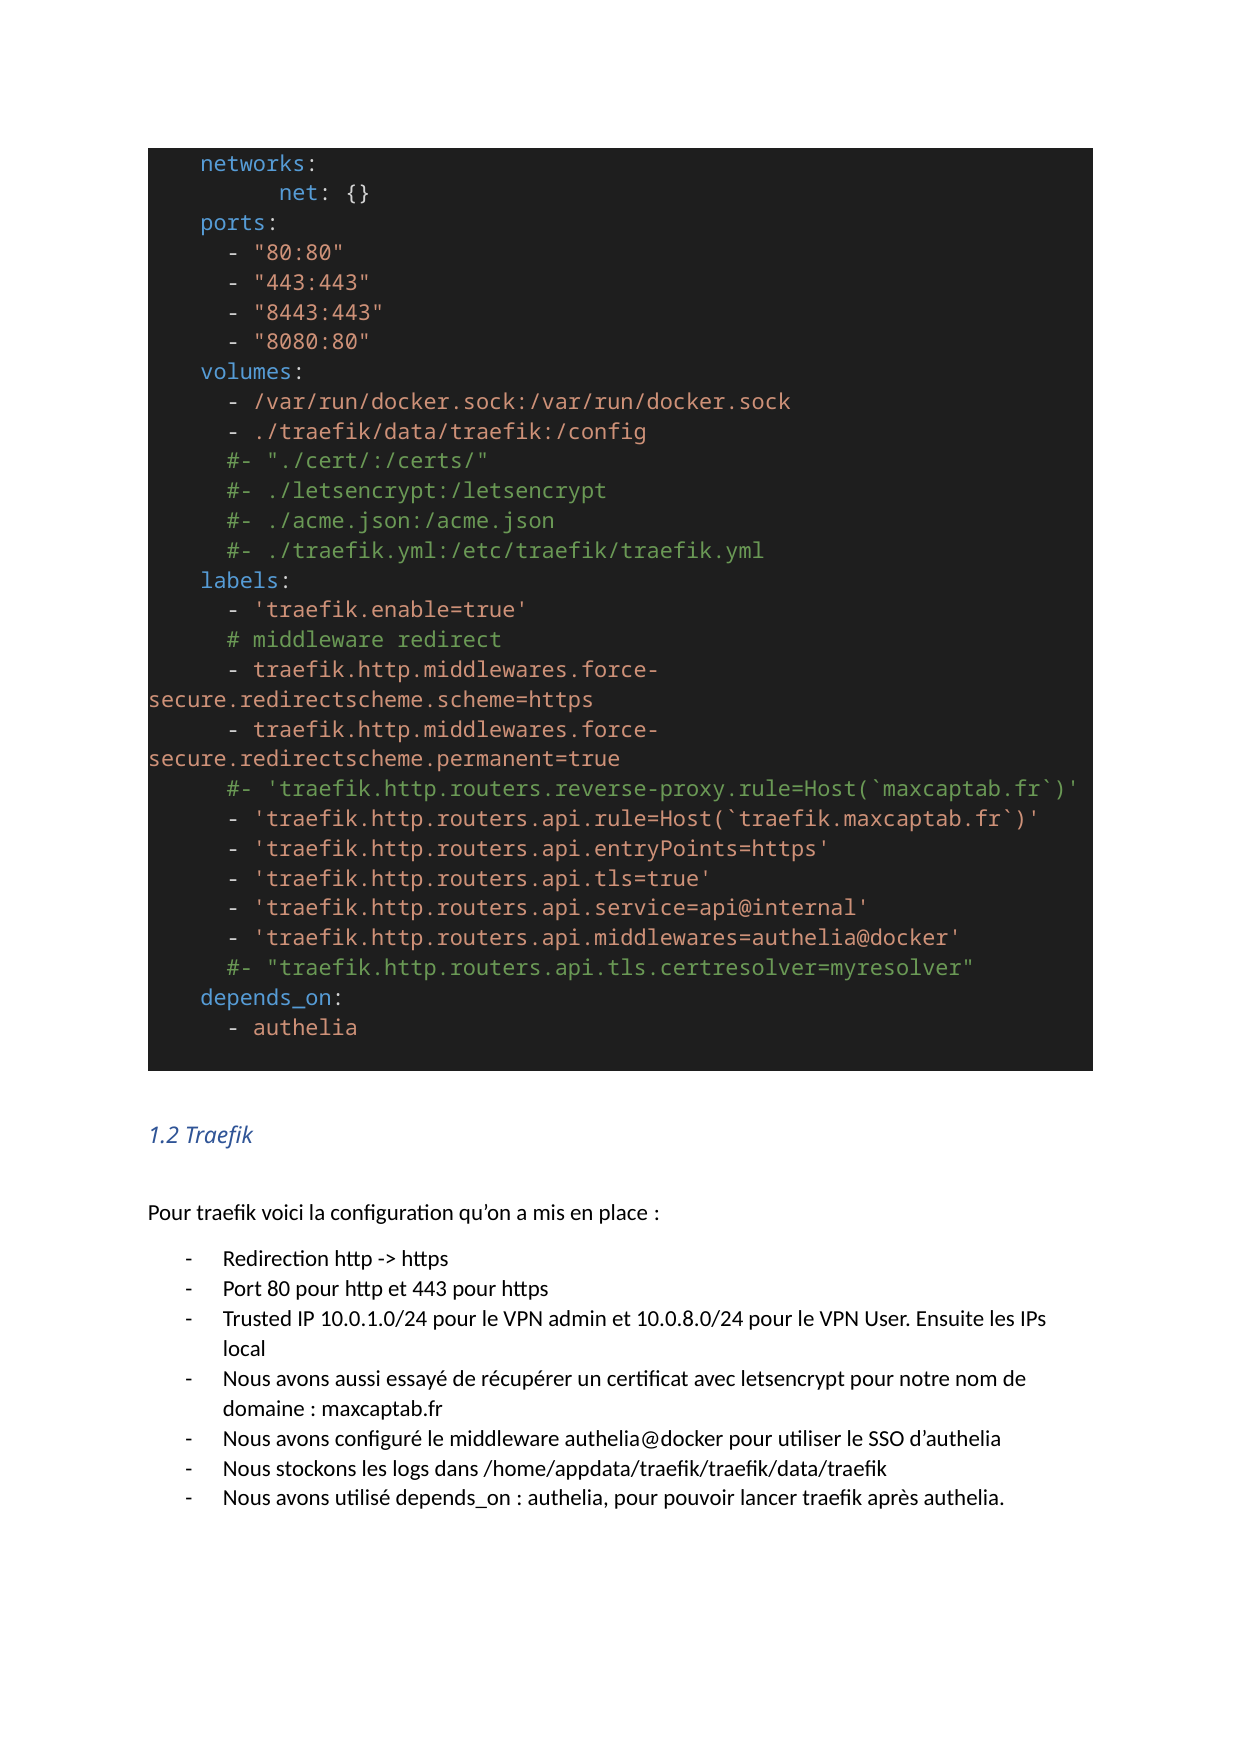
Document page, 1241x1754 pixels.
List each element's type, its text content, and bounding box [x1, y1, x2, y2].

text - "8443:443" [148, 297, 1093, 326]
subtitle 1.2 Traefik [148, 1118, 1093, 1150]
list Nous avons utilisé depends_on : authelia, pour pouvoir lancer traefik après authelia. [185, 1483, 1093, 1512]
text #- "traefik.http.routers.api.tls.certresolver=myresolver" [148, 952, 1093, 982]
text ports: [148, 207, 1093, 237]
text - traefik.http.middlewares.force-secure.redirectscheme.scheme=https [148, 654, 1093, 714]
text - 'traefik.http.routers.api.service=api@internal' [148, 892, 1093, 922]
text - traefik.http.middlewares.force-secure.redirectscheme.permanent=true [148, 714, 1093, 773]
text #- "./cert/:/certs/" [148, 446, 1093, 475]
list Nous stockons les logs dans /home/appdata/traefik/traefik/data/traefik [185, 1454, 1093, 1482]
text depends_on: [148, 982, 1093, 1012]
list Trusted IP 10.0.1.0/24 pour le VPN admin et 10.0.8.0/24 pour le VPN User. Ensuite les IPs local [185, 1304, 1093, 1362]
text - authelia [148, 1012, 1093, 1041]
text - "443:443" [148, 267, 1093, 297]
list Nous avons configuré le middleware authelia@docker pour utiliser le SSO d’authelia [185, 1424, 1093, 1452]
list Redirection http -> https [185, 1244, 1093, 1272]
text #- ./acme.json:/acme.json [148, 505, 1093, 535]
text Pour traefik voici la configuration qu’on a mis en place : [148, 1198, 1093, 1226]
text - 'traefik.http.routers.api.tls=true' [148, 863, 1093, 892]
text - "80:80" [148, 237, 1093, 267]
text - 'traefik.http.routers.api.rule=Host(`traefik.maxcaptab.fr`)' [148, 803, 1093, 833]
text networks: [148, 148, 1093, 177]
text # middleware redirect [148, 624, 1093, 654]
text labels: [148, 565, 1093, 594]
text - /var/run/docker.sock:/var/run/docker.sock [148, 386, 1093, 416]
text #- 'traefik.http.routers.reverse-proxy.rule=Host(`maxcaptab.fr`)' [148, 773, 1093, 803]
text #- ./traefik.yml:/etc/traefik/traefik.yml [148, 535, 1093, 565]
text - 'traefik.http.routers.api.middlewares=authelia@docker' [148, 922, 1093, 952]
text volumes: [148, 356, 1093, 386]
list Nous avons aussi essayé de récupérer un certificat avec letsencrypt pour notre nom de domaine : maxcaptab.fr [185, 1364, 1093, 1422]
text - ./traefik/data/traefik:/config [148, 416, 1093, 446]
text - "8080:80" [148, 326, 1093, 356]
text #- ./letsencrypt:/letsencrypt [148, 475, 1093, 505]
text - 'traefik.http.routers.api.entryPoints=https' [148, 833, 1093, 863]
text net: {} [148, 177, 1093, 207]
list Port 80 pour http et 443 pour https [185, 1274, 1093, 1302]
text - 'traefik.enable=true' [148, 594, 1093, 624]
